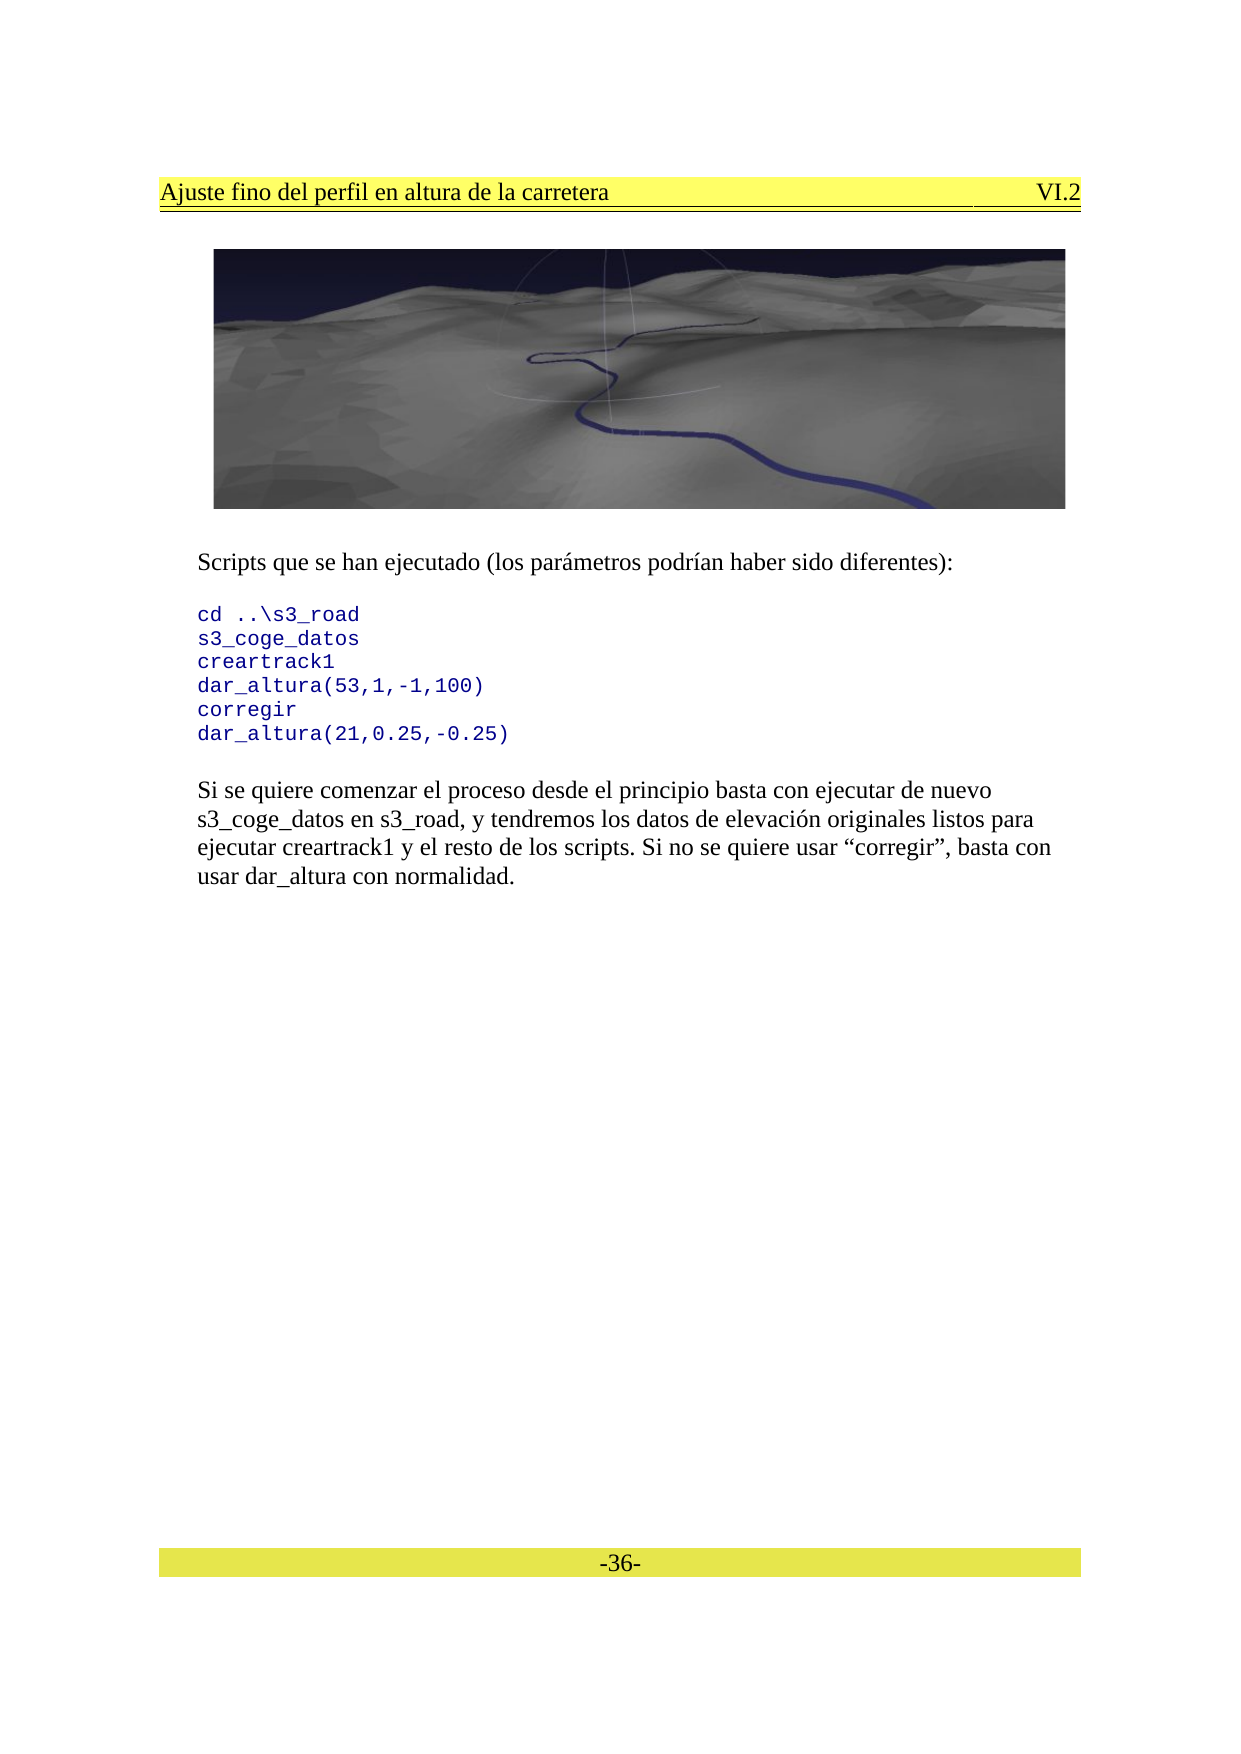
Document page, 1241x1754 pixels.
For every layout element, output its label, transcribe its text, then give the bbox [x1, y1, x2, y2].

text cd ..\s3_road [197, 604, 1081, 628]
picture [213, 249, 1066, 509]
text s3_coge_datos creartrack1 dar_altura(53,1,-1,100) corregir dar_altura(21,0.25,-0.25) [197, 628, 1081, 746]
text Si se quiere comenzar el proceso desde el principio basta con ejecutar de nuevo s3_coge_datos en s3_road, y tendremos los datos de elevación originales listos para ejecutar creartrack1 y el resto de los scripts. Si no se quiere usar “corregir”, basta con usar dar_altura con normalidad. [197, 775, 1081, 890]
text Scripts que se han ejecutado (los parámetros podrían haber sido diferentes): [197, 547, 1081, 576]
